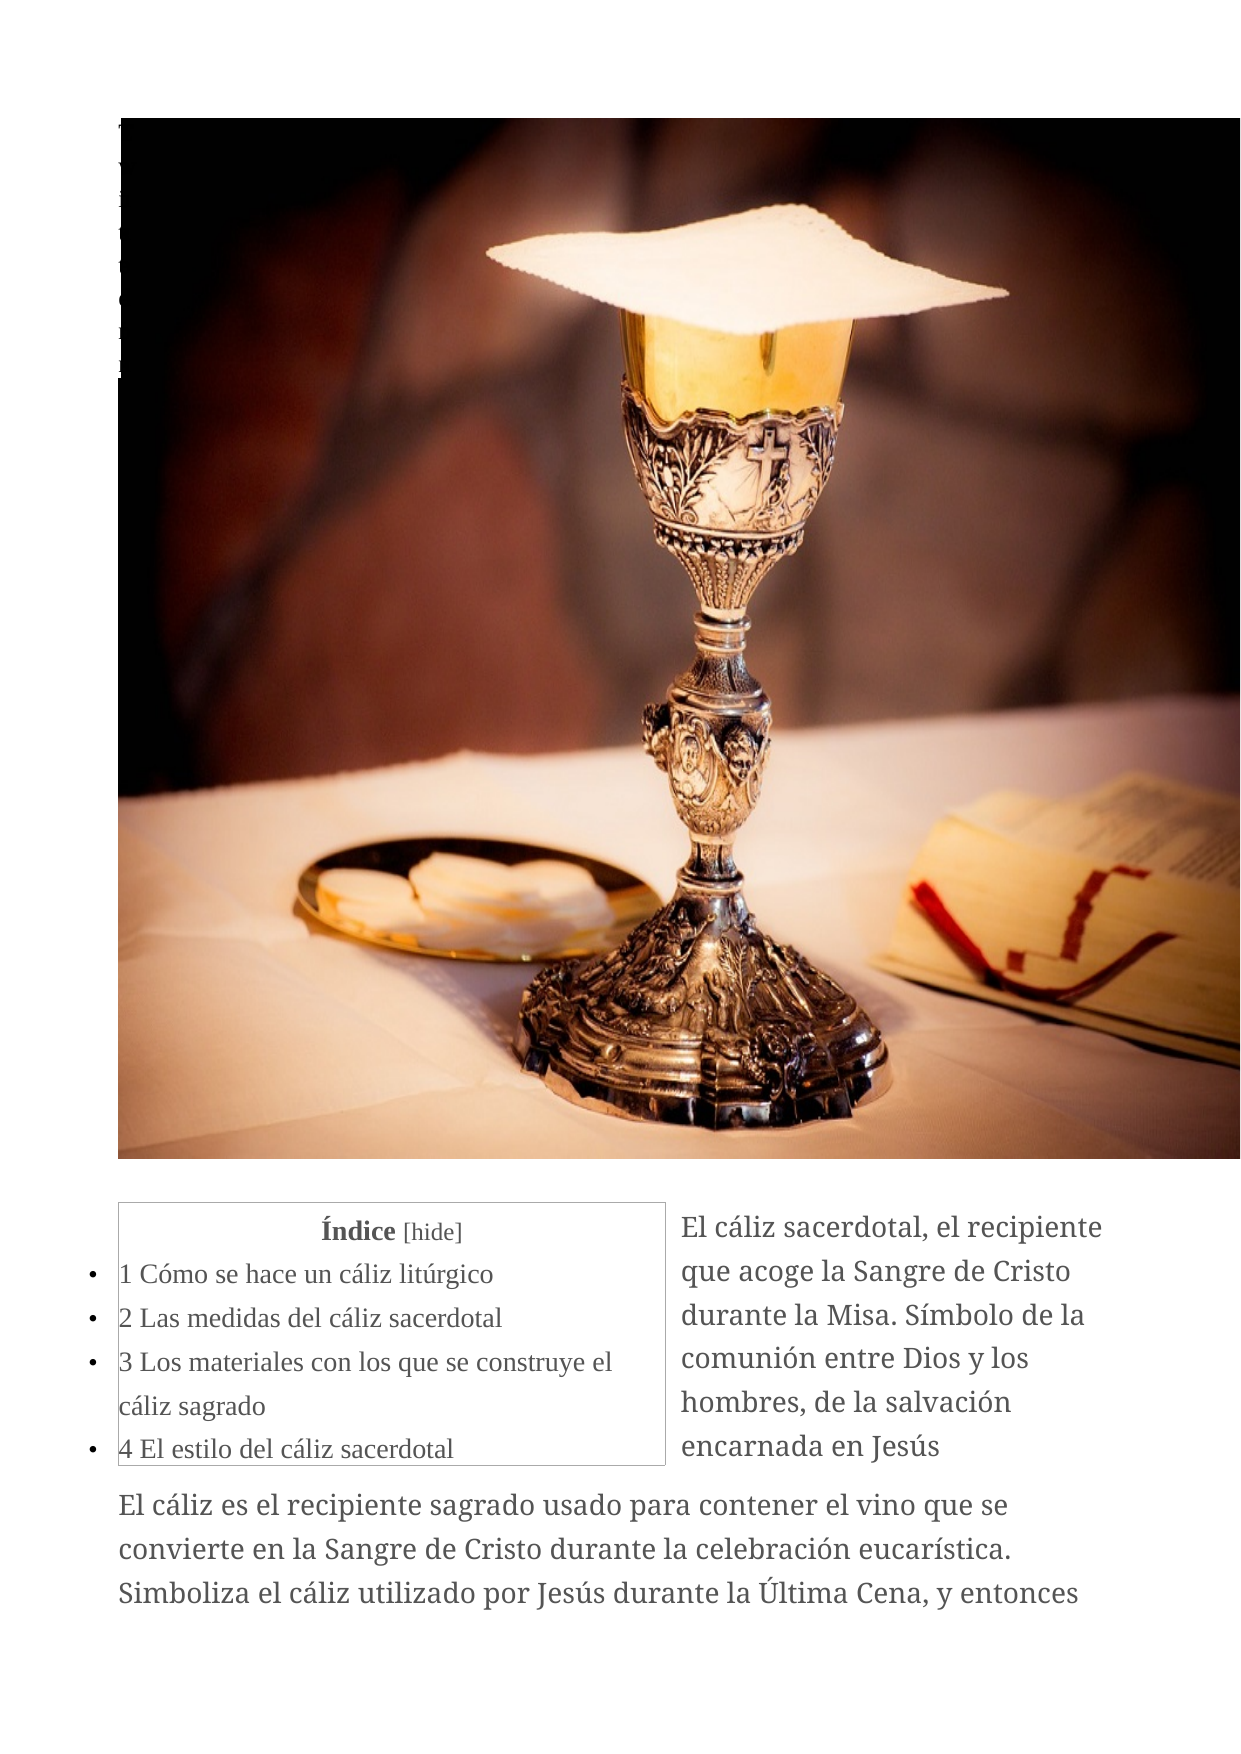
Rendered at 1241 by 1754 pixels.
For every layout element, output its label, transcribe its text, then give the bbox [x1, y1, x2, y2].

list 3 Los materiales con los que se construye el cáliz sagrado [119, 1333, 665, 1421]
text El cáliz es el recipiente sagrado usado para contener el vino que se convierte en la Sangre de Cristo durante la celebración eucarística. Simboliza el cáliz utilizado por Jesús durante la Última Cena, y entonces [118, 1480, 1122, 1611]
list 4 El estilo del cáliz sacerdotal [119, 1421, 665, 1465]
text El cáliz sacerdotal, el recipiente que acoge la Sangre de Cristo durante la Misa. Símbolo de la comunión entre Dios y los hombres, de la salvación encarnada en Jesús [666, 1202, 1122, 1464]
picture [118, 118, 1241, 1159]
text Índice [hide] [119, 1203, 665, 1246]
list 2 Las medidas del cáliz sacerdotal [119, 1290, 665, 1333]
list 1 Cómo se hace un cáliz litúrgico [119, 1246, 665, 1290]
